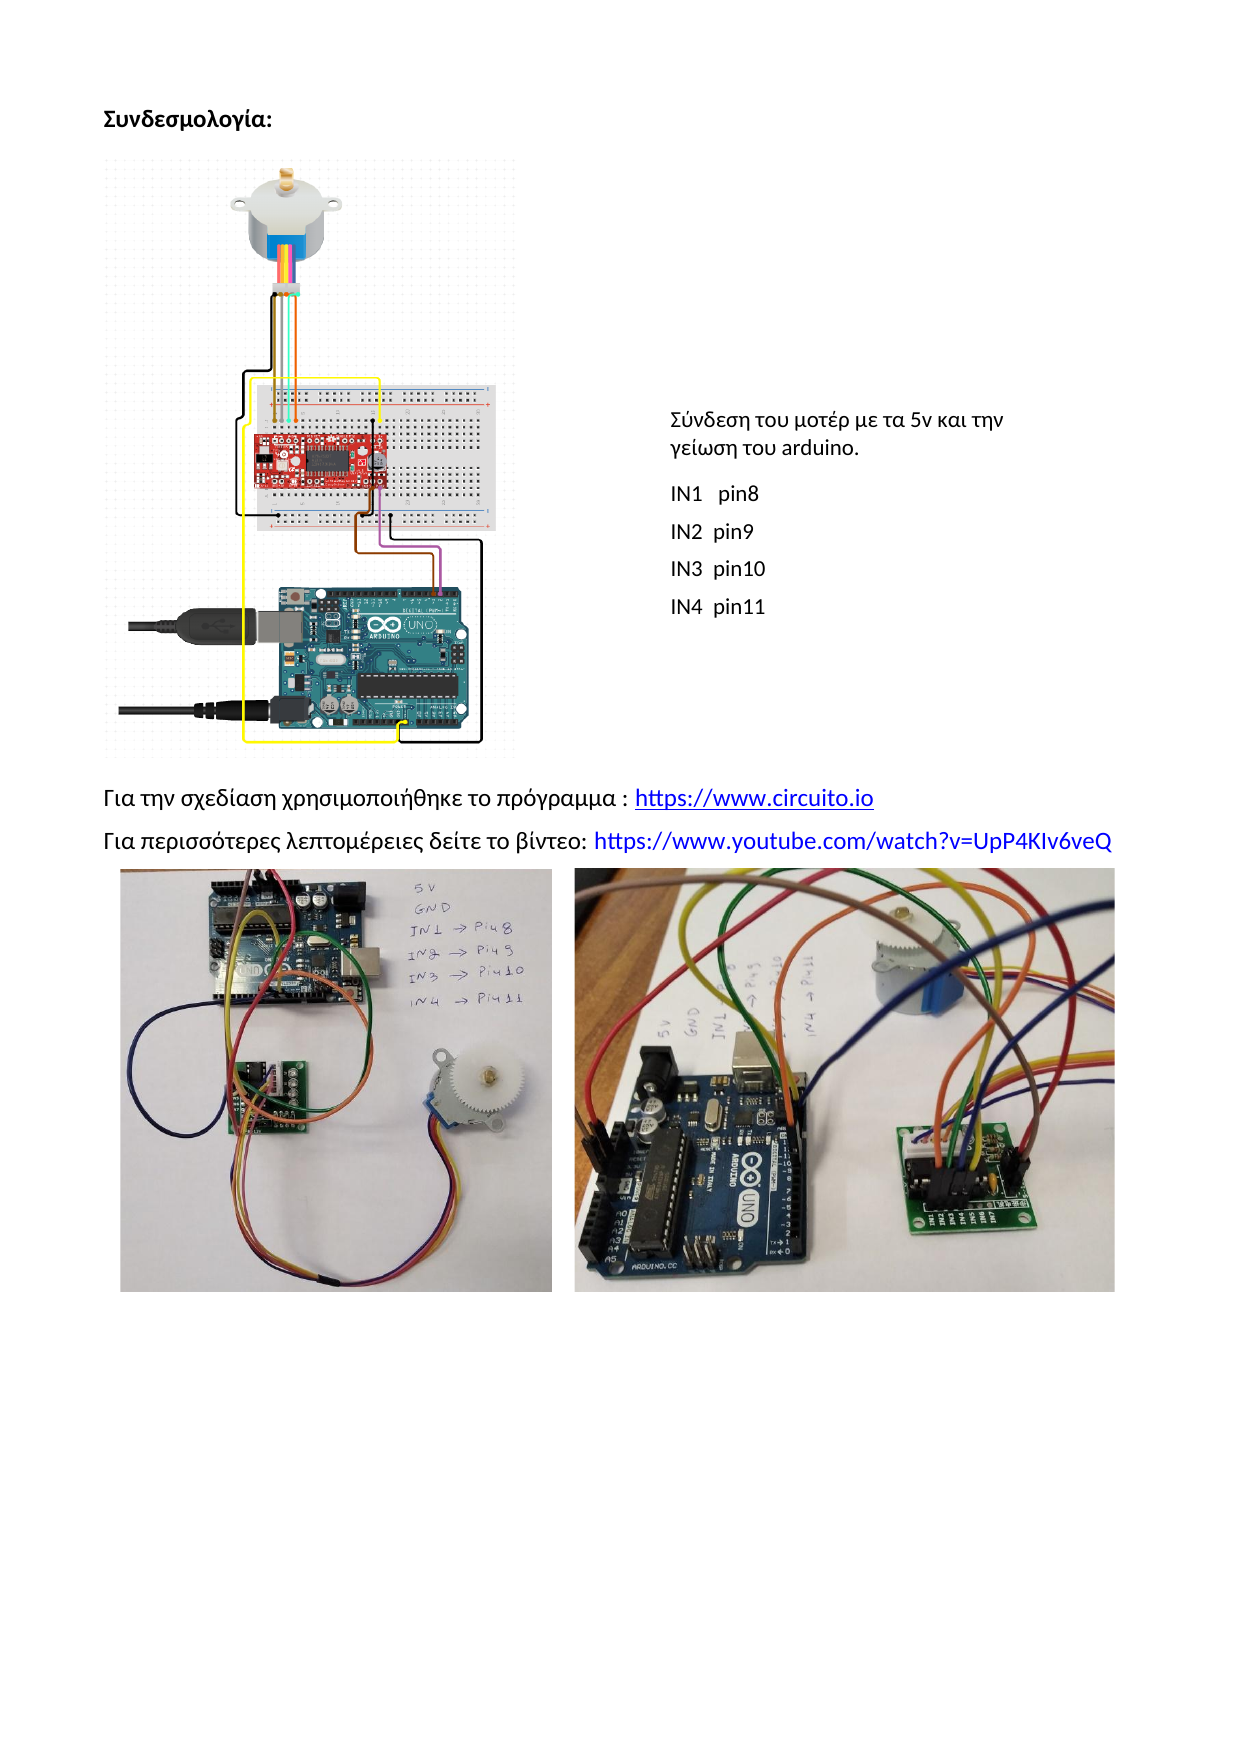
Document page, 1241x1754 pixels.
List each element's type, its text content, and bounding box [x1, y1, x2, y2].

text Συνδεσμολογία: [103, 103, 1152, 134]
picture [120, 869, 552, 1292]
picture [574, 868, 1115, 1292]
text Για περισσότερες λεπτομέρειες δείτε το βίντεο: https://www.youtube.com/watch?v=UpP4KIv6veQ [103, 826, 1152, 856]
picture [103, 159, 517, 758]
text Για την σχεδίαση χρησιμοποιήθηκε το πρόγραμμα : https://www.circuito.io [103, 782, 1152, 813]
